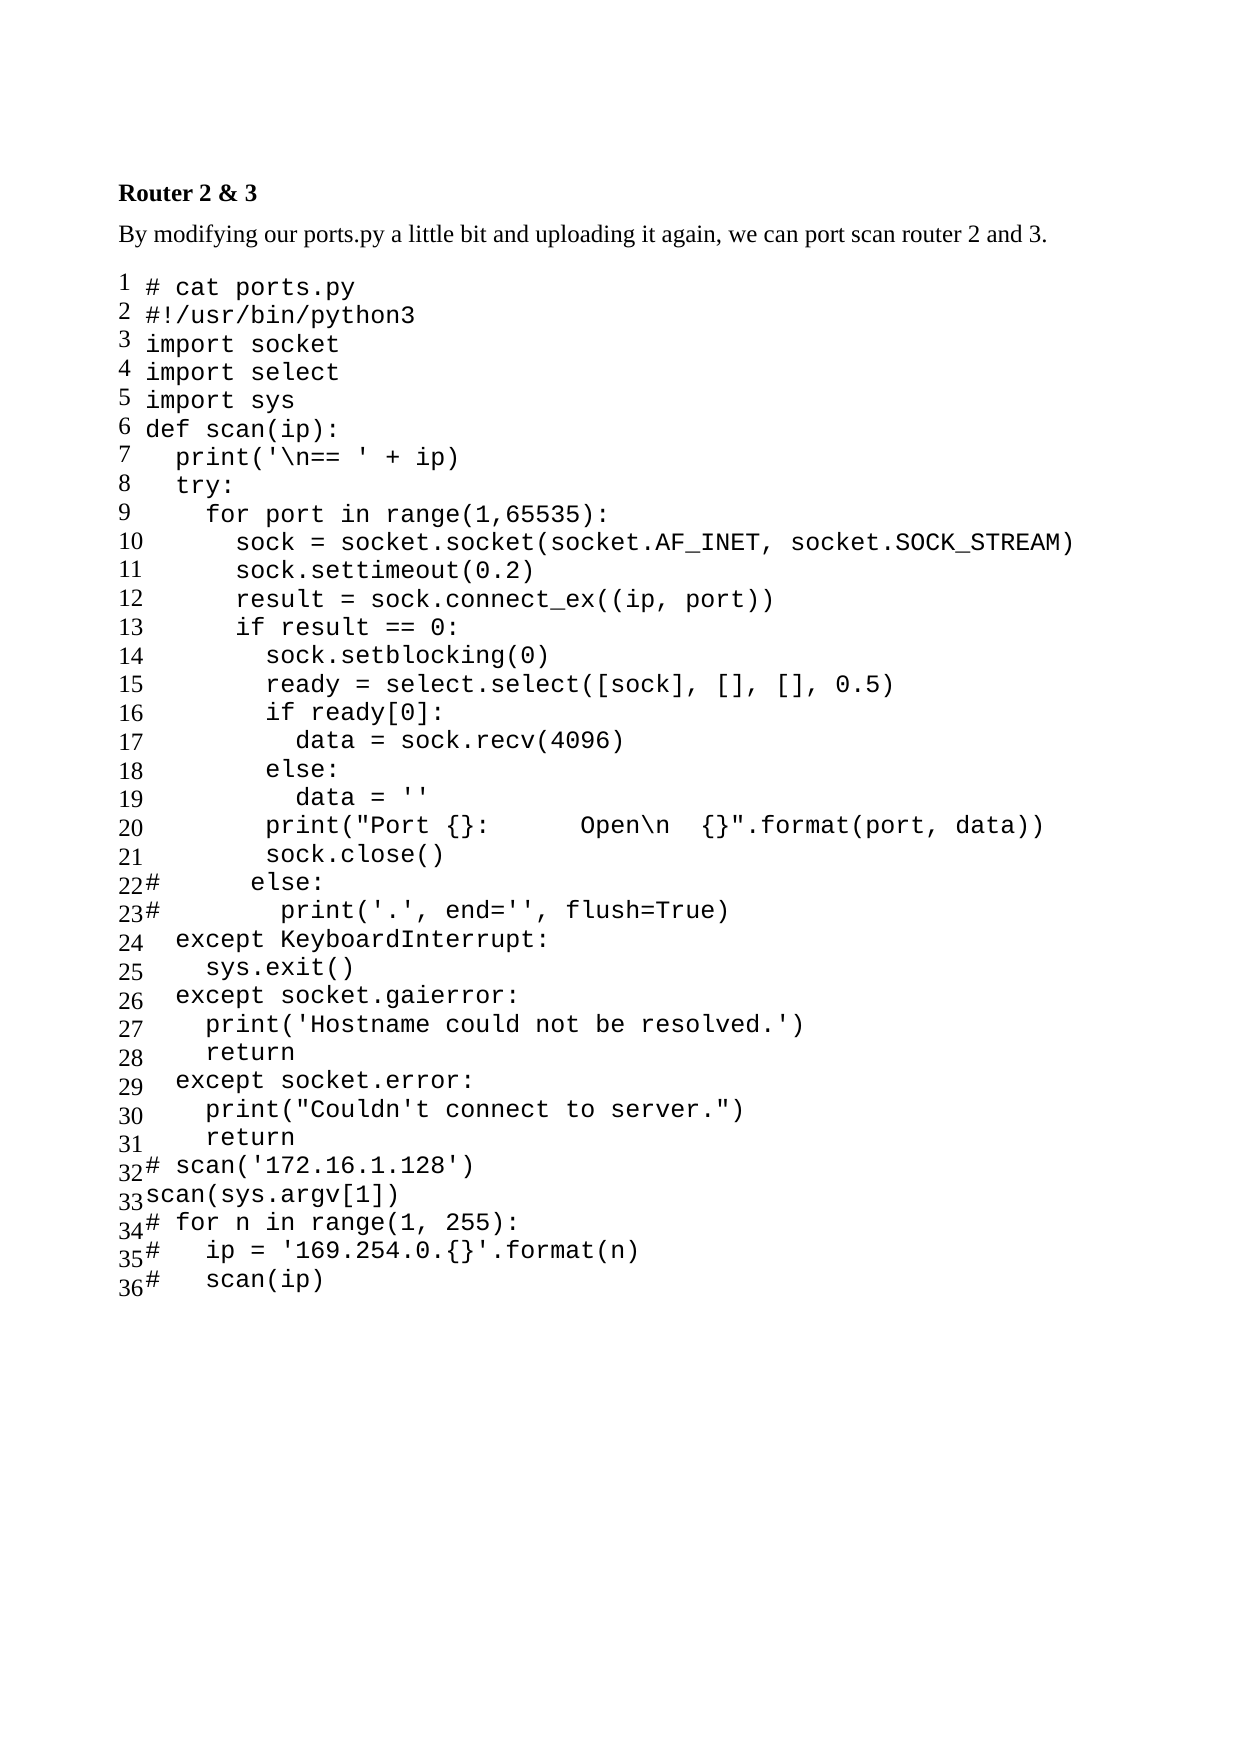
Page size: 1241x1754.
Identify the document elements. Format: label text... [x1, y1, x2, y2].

subtitle Router 2 & 3 [118, 178, 1122, 207]
table_header 1 2 3 4 5 6 7 8 9 10 11 12 13 14 15 16 17 18 19 20 21 22 23 24 25 26 27 28 29 30 31 32 33 34 35 36 [118, 267, 145, 1302]
text By modifying our ports.py a little bit and uploading it again, we can port scan router 2 and 3. [118, 219, 1122, 248]
table_header # cat ports.py #!/usr/bin/python3 import socket import select import sys def scan(ip): print('\n== ' + ip) try: for port in range(1,65535): sock = socket.socket(socket.AF_INET, socket.SOCK_STREAM) sock.settimeout(0.2) result = sock.connect_ex((ip, port)) if result == 0: sock.setblocking(0) ready = select.select([sock], [], [], 0.5) if ready[0]: data = sock.recv(4096) else: data = '' print("Port {}: Open\n {}".format(port, data)) sock.close() # else: # print('.', end='', flush=True) except KeyboardInterrupt: sys.exit() except socket.gaierror: print('Hostname could not be resolved.') return except socket.error: print("Couldn't connect to server.") return # scan('172.16.1.128') scan(sys.argv[1]) # for n in range(1, 255): # ip = '169.254.0.{}'.format(n) # scan(ip) [145, 267, 1088, 1302]
